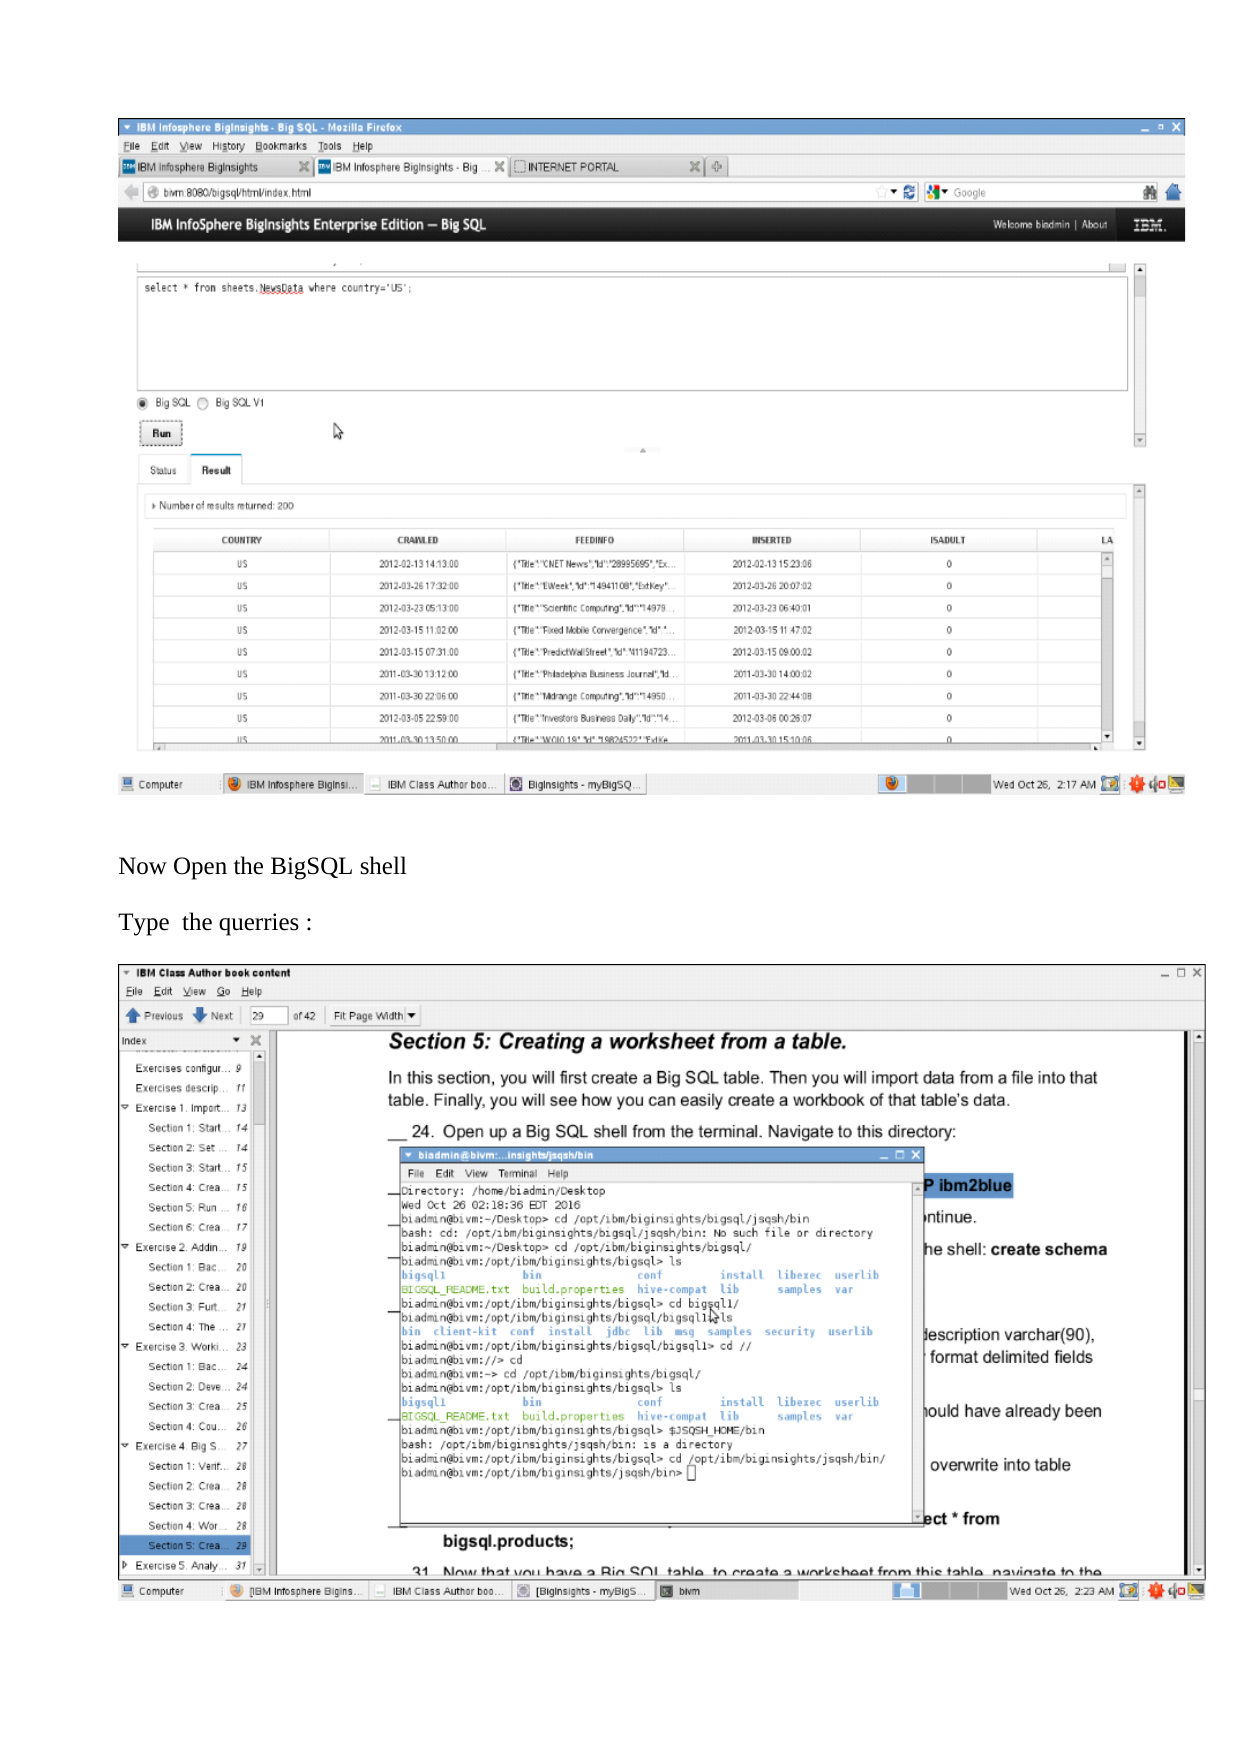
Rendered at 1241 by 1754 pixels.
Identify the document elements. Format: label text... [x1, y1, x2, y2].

text Now Open the BigSQL shell [118, 851, 1122, 879]
text Type the querries : [118, 907, 1122, 936]
